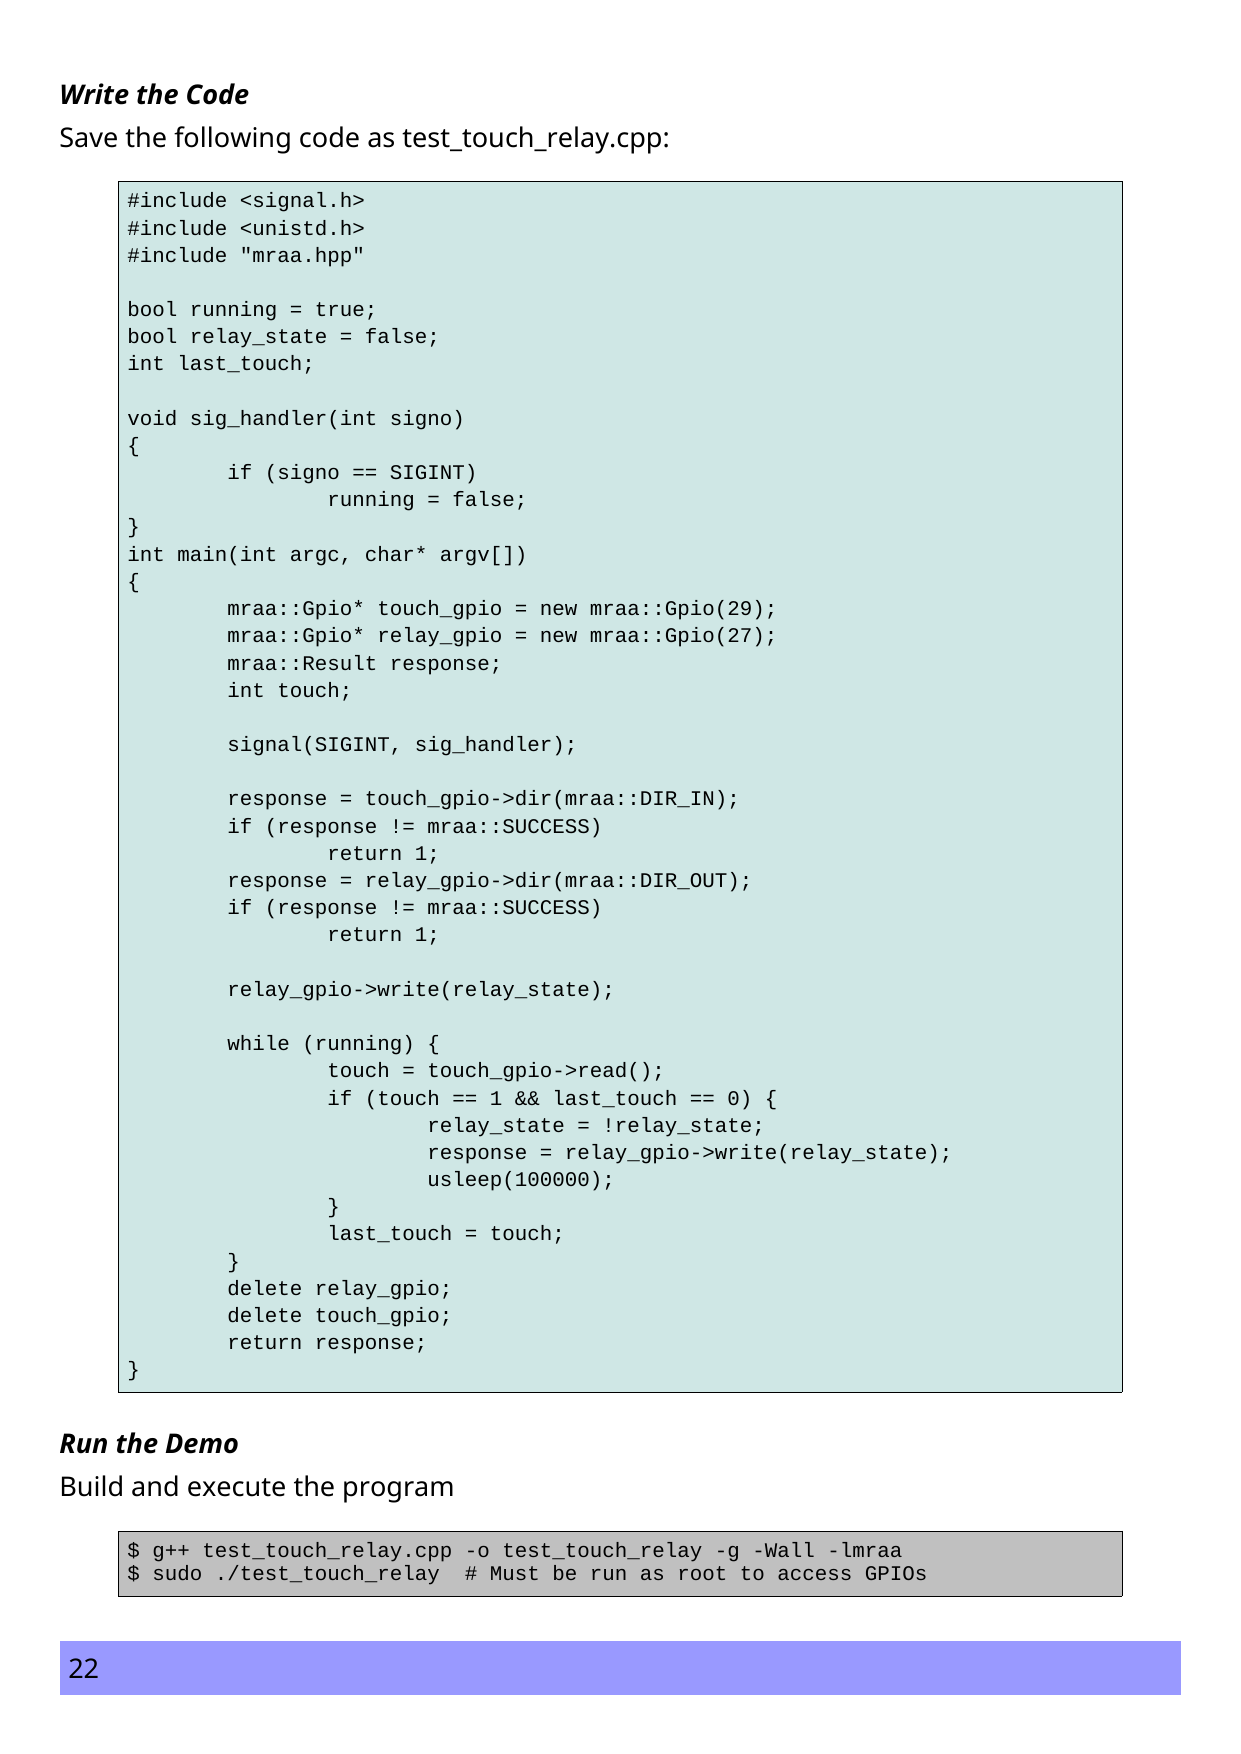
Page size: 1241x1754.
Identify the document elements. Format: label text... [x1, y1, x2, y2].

text Save the following code as test_touch_relay.cpp: [59, 118, 1181, 155]
list int last_touch; [119, 344, 1122, 372]
list } [119, 1350, 1122, 1392]
list while (running) { [119, 1024, 1122, 1051]
list #include "mraa.hpp" [119, 236, 1122, 263]
list } [119, 1187, 1122, 1214]
list bool relay_state = false; [119, 317, 1122, 344]
text Build and execute the program [59, 1467, 1181, 1504]
list void sig_handler(int signo) [119, 399, 1122, 426]
list int touch; [119, 671, 1122, 698]
list #include <signal.h> [119, 182, 1122, 208]
list return 1; [119, 834, 1122, 861]
list if (touch == 1 && last_touch == 0) { [119, 1078, 1122, 1106]
list } [119, 1242, 1122, 1269]
list #include <unistd.h> [119, 208, 1122, 236]
list running = false; [119, 480, 1122, 508]
list } [119, 508, 1122, 535]
list mraa::Gpio* touch_gpio = new mraa::Gpio(29); [119, 589, 1122, 616]
list delete touch_gpio; [119, 1296, 1122, 1323]
list relay_state = !relay_state; [119, 1106, 1122, 1133]
list delete relay_gpio; [119, 1269, 1122, 1296]
list mraa::Result response; [119, 643, 1122, 671]
list { [119, 426, 1122, 453]
list touch = touch_gpio->read(); [119, 1051, 1122, 1078]
list if (response != mraa::SUCCESS) [119, 888, 1122, 915]
list return response; [119, 1323, 1122, 1350]
list { [119, 562, 1122, 589]
list if (response != mraa::SUCCESS) [119, 807, 1122, 834]
list if (signo == SIGINT) [119, 453, 1122, 480]
list last_touch = touch; [119, 1214, 1122, 1242]
list response = relay_gpio->write(relay_state); [119, 1133, 1122, 1160]
list return 1; [119, 915, 1122, 943]
list response = touch_gpio->dir(mraa::DIR_IN); [119, 779, 1122, 807]
subtitle Run the Demo [59, 1425, 1181, 1462]
list usleep(100000); [119, 1160, 1122, 1187]
list signal(SIGINT, sig_handler); [119, 725, 1122, 752]
list mraa::Gpio* relay_gpio = new mraa::Gpio(27); [119, 616, 1122, 643]
list int main(int argc, char* argv[]) [119, 535, 1122, 562]
subtitle Write the Code [59, 76, 1181, 113]
list response = relay_gpio->dir(mraa::DIR_OUT); [119, 861, 1122, 888]
list relay_gpio->write(relay_state); [119, 970, 1122, 997]
text $ g++ test_touch_relay.cpp -o test_touch_relay -g -Wall -lmraa $ sudo ./test_touch_relay # Must be run as root to access GPIOs [119, 1532, 1122, 1596]
list bool running = true; [119, 290, 1122, 317]
